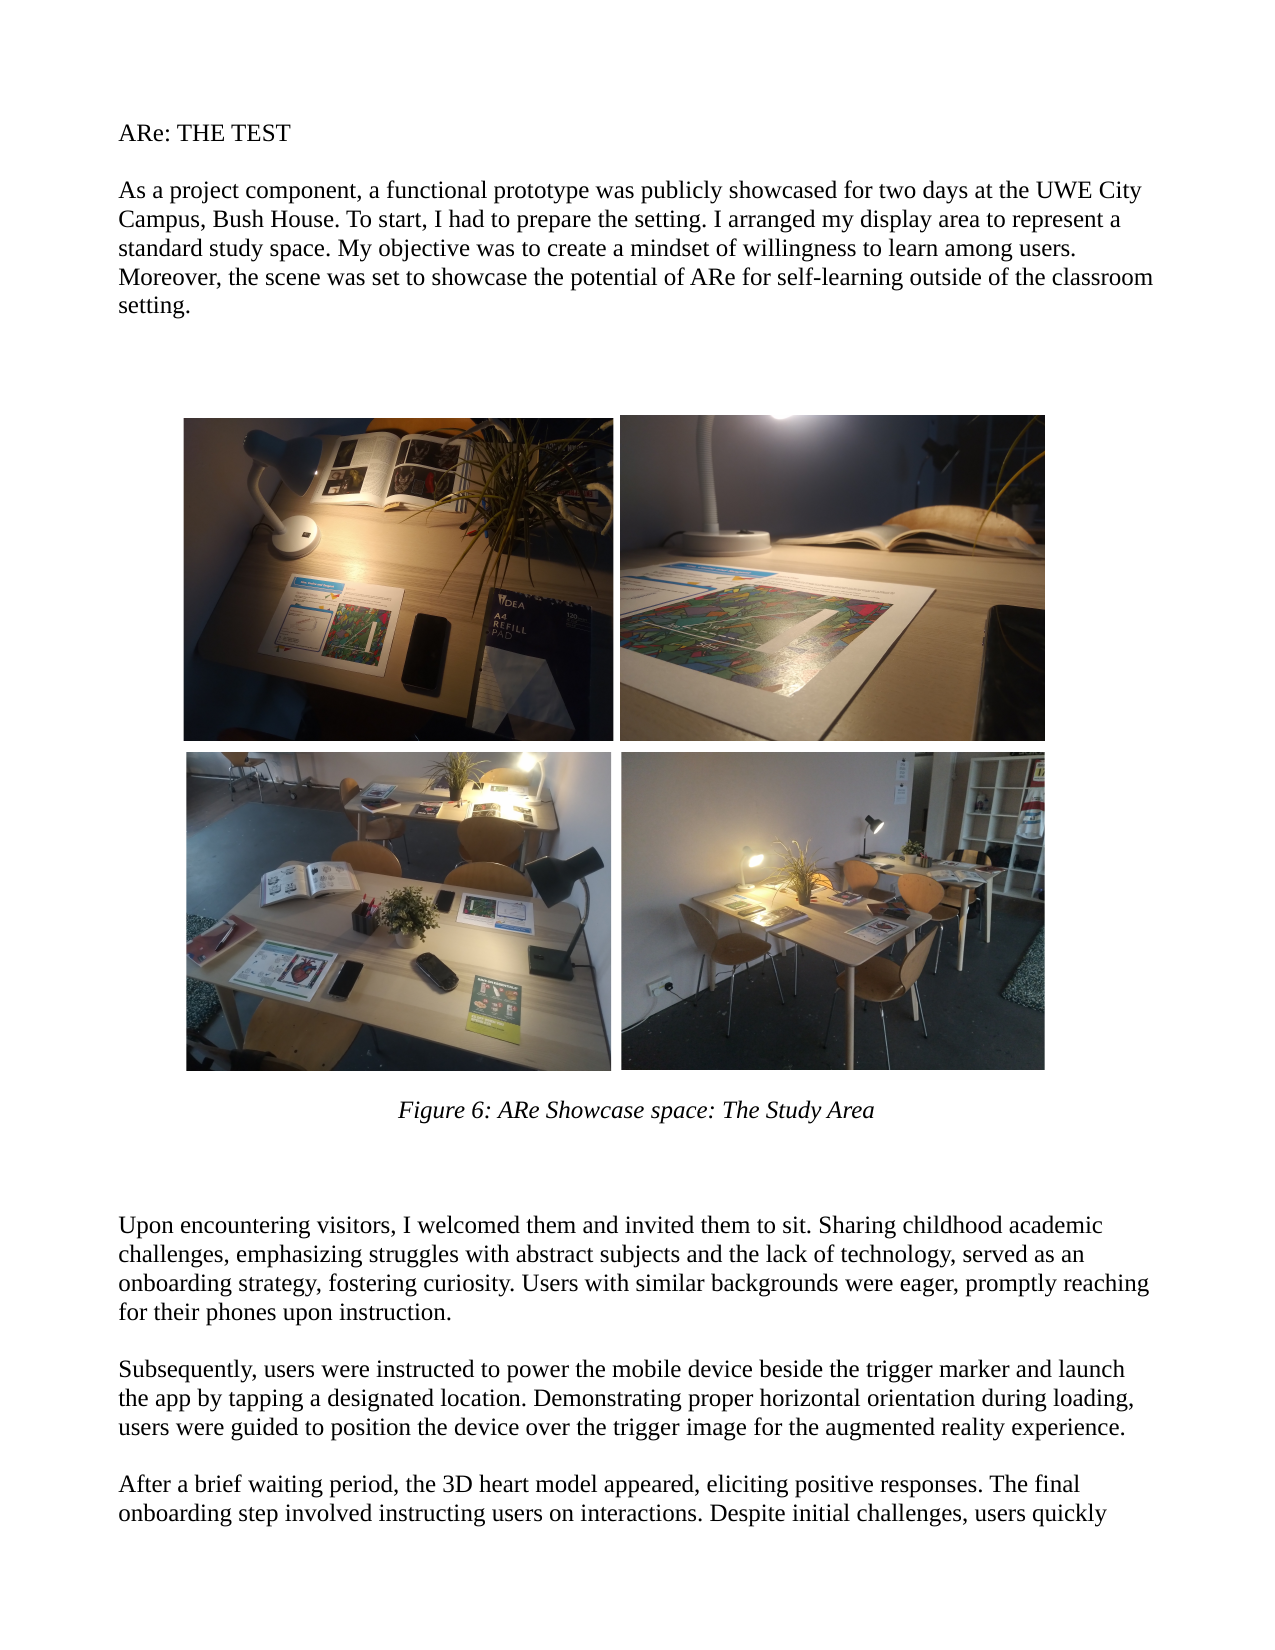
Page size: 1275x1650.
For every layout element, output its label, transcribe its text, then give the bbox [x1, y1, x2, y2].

text ARe: THE TEST [118, 118, 1157, 147]
picture [621, 752, 1045, 1070]
text After a brief waiting period, the 3D heart model appeared, eliciting positive responses. The final onboarding step involved instructing users on interactions. Despite initial challenges, users quickly [118, 1469, 1157, 1527]
text As a project component, a functional prototype was publicly showcased for two days at the UWE City Campus, Bush House. To start, I had to prepare the setting. I arranged my display area to represent a standard study space. My objective was to create a mindset of willingness to learn among users. Moreover, the scene was set to showcase the potential of ARe for self-learning outside of the classroom setting. [118, 176, 1157, 319]
text Figure 6: ARe Showcase space: The Study Area [118, 1096, 1157, 1124]
picture [620, 415, 1045, 741]
picture [183, 418, 614, 741]
text Upon encountering visitors, I welcomed them and invited them to sit. Sharing childhood academic challenges, emphasizing struggles with abstract subjects and the lack of technology, served as an onboarding strategy, fostering curiosity. Users with similar backgrounds were eager, promptly reaching for their phones upon instruction. [118, 1211, 1157, 1326]
text Subsequently, users were instructed to power the mobile device beside the trigger marker and launch the app by tapping a designated location. Demonstrating proper horizontal orientation during loading, users were guided to position the device over the trigger image for the augmented reality experience. [118, 1354, 1157, 1441]
picture [186, 752, 612, 1071]
